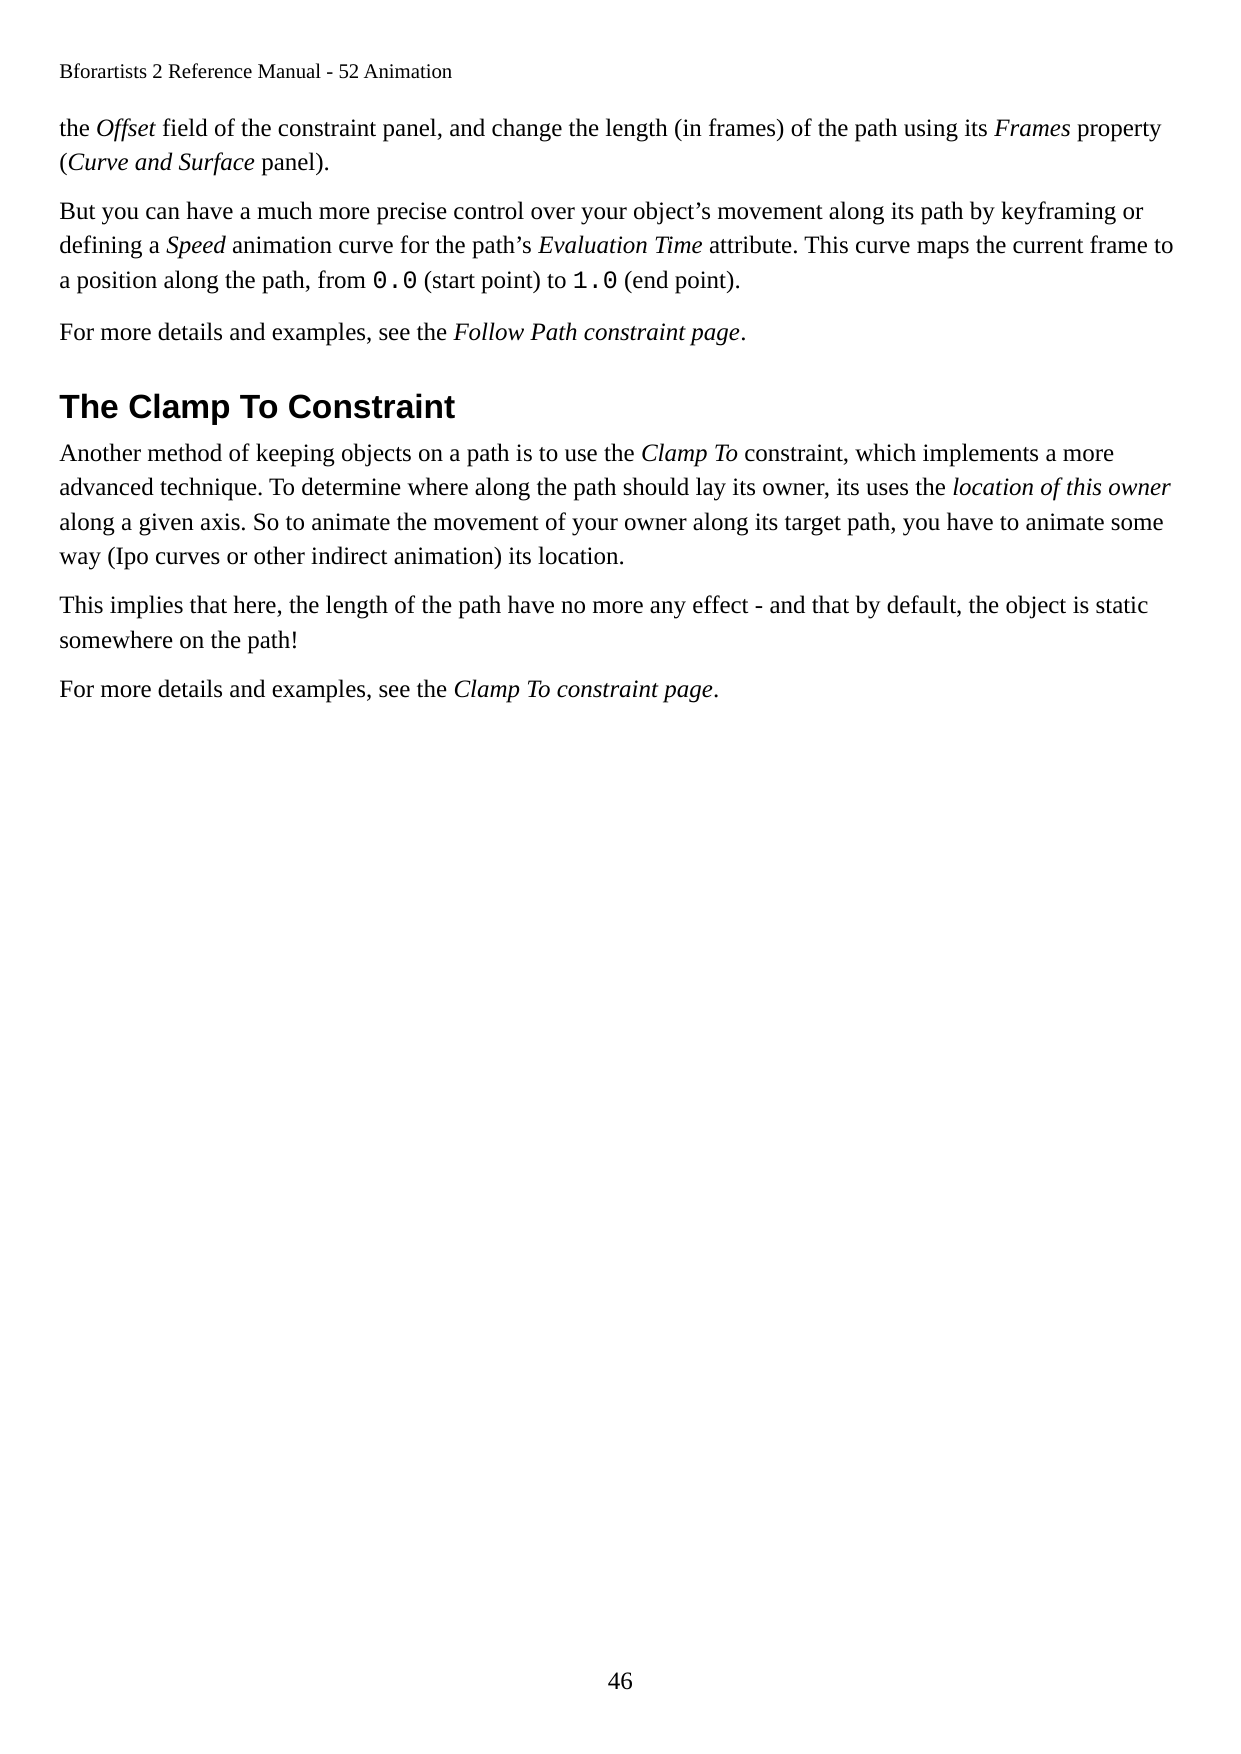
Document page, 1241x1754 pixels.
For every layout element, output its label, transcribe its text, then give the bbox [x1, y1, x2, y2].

text For more details and examples, see the Clamp To constraint page. [59, 674, 1181, 702]
text the Offset field of the constraint panel, and change the length (in frames) of the path using its Frames property (Curve and Surface panel). [59, 113, 1181, 176]
text This implies that here, the length of the path have no more any effect - and that by default, the object is static somewhere on the path! [59, 590, 1181, 653]
text For more details and examples, see the Follow Path constraint page. [59, 317, 1181, 345]
subtitle The Clamp To Constraint [59, 387, 1181, 425]
text But you can have a much more precise control over your object’s movement along its path by keyframing or defining a Speed animation curve for the path’s Evaluation Time attribute. This curve maps the current frame to a position along the path, from 0.0 (start point) to 1.0 (end point). [59, 196, 1181, 296]
text Another method of keeping objects on a path is to use the Clamp To constraint, which implements a more advanced technique. To determine where along the path should lay its owner, its uses the location of this owner along a given axis. So to animate the movement of your owner along its target path, you have to animate some way (Ipo curves or other indirect animation) its location. [59, 438, 1181, 570]
